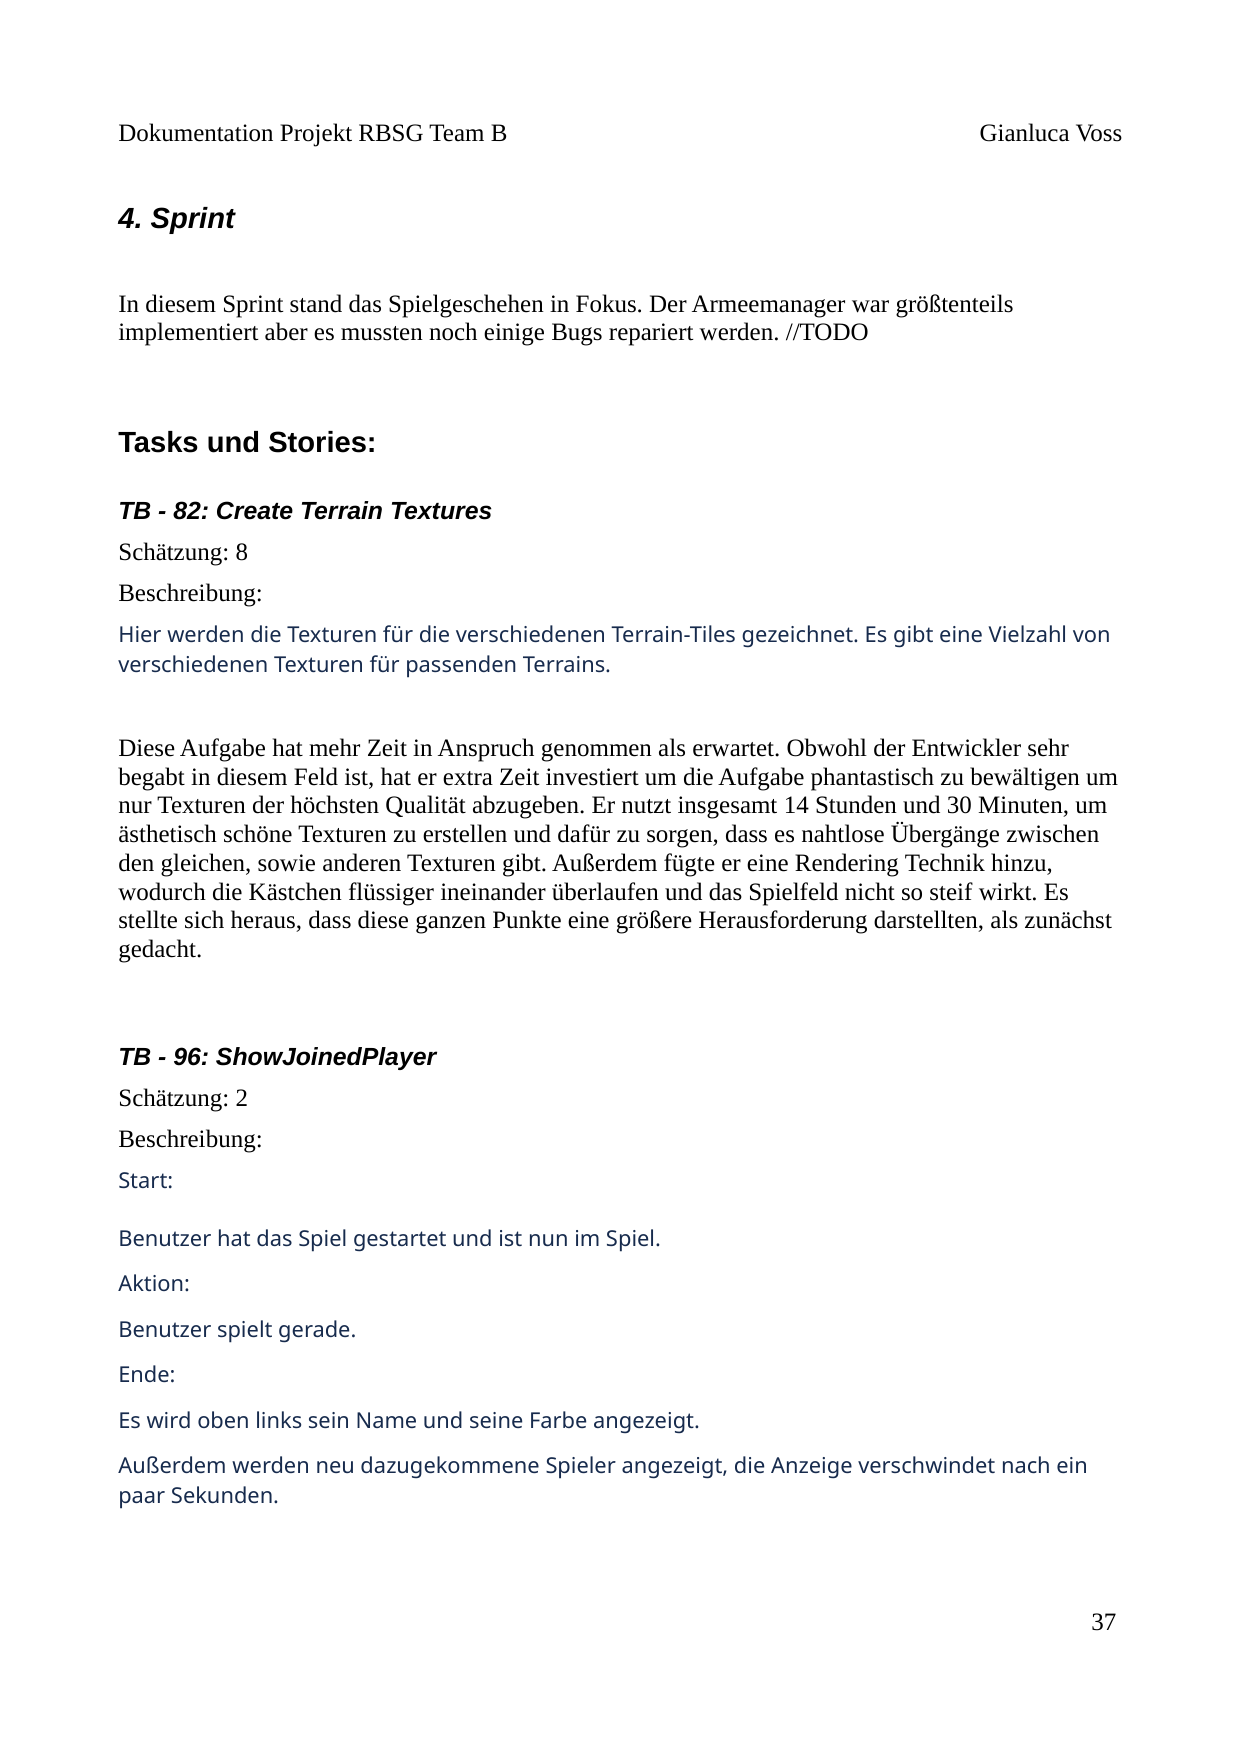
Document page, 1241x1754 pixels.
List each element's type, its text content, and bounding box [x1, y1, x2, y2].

text Start: [118, 1165, 1122, 1195]
text Ende: [118, 1359, 1122, 1389]
text Beschreibung: [118, 578, 1122, 607]
text Aktion: [118, 1268, 1122, 1298]
text Beschreibung: [118, 1124, 1122, 1153]
text Benutzer spielt gerade. [118, 1314, 1122, 1344]
text Außerdem werden neu dazugekommene Spieler angezeigt, die Anzeige verschwindet nach ein paar Sekunden. [118, 1450, 1122, 1510]
text In diesem Sprint stand das Spielgeschehen in Fokus. Der Armeemanager war größtenteils implementiert aber es mussten noch einige Bugs repariert werden. //TODO [118, 289, 1122, 346]
text Benutzer hat das Spiel gestartet und ist nun im Spiel. [118, 1223, 1122, 1253]
text Diese Aufgabe hat mehr Zeit in Anspruch genommen als erwartet. Obwohl der Entwickler sehr begabt in diesem Feld ist, hat er extra Zeit investiert um die Aufgabe phantastisch zu bewältigen um nur Texturen der höchsten Qualität abzugeben. Er nutzt insgesamt 14 Stunden und 30 Minuten, um ästhetisch schöne Texturen zu erstellen und dafür zu sorgen, dass es nahtlose Übergänge zwischen den gleichen, sowie anderen Texturen gibt. Außerdem fügte er eine Rendering Technik hinzu, wodurch die Kästchen flüssiger ineinander überlaufen und das Spielfeld nicht so steif wirkt. Es stellte sich heraus, dass diese ganzen Punkte eine größere Herausforderung darstellten, als zunächst gedacht. [118, 733, 1122, 963]
subtitle 4. Sprint [118, 201, 1122, 235]
text Es wird oben links sein Name und seine Farbe angezeigt. [118, 1405, 1122, 1434]
text Schätzung: 2 [118, 1083, 1122, 1111]
subtitle Tasks und Stories: [118, 425, 1122, 458]
subtitle TB - 82: Create Terrain Textures [118, 496, 1122, 524]
text Schätzung: 8 [118, 537, 1122, 566]
text Hier werden die Texturen für die verschiedenen Terrain-Tiles gezeichnet. Es gibt eine Vielzahl von verschiedenen Texturen für passenden Terrains. [118, 619, 1122, 679]
subtitle TB - 96: ShowJoinedPlayer [118, 1042, 1122, 1070]
